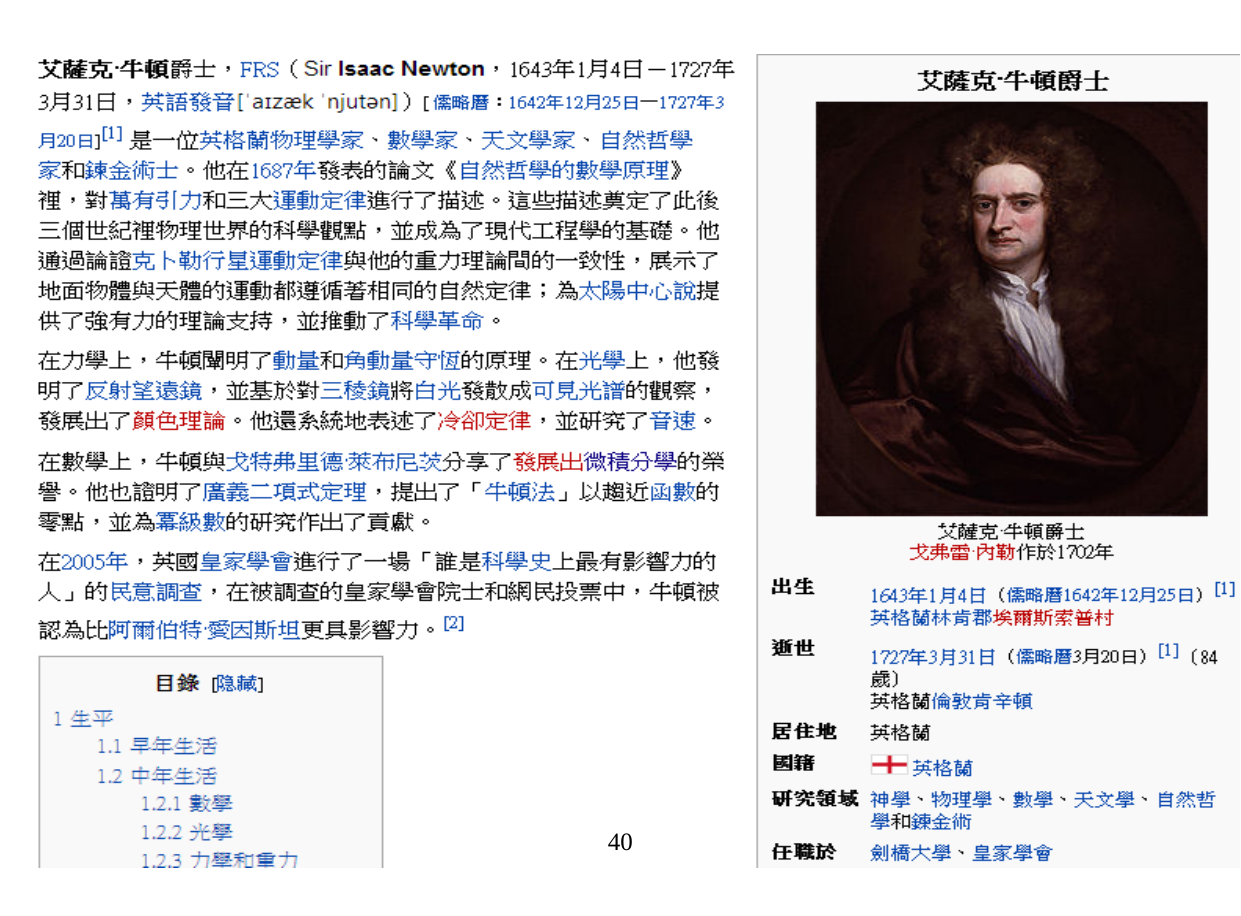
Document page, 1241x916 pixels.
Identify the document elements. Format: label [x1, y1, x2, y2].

picture [31, 54, 1240, 868]
